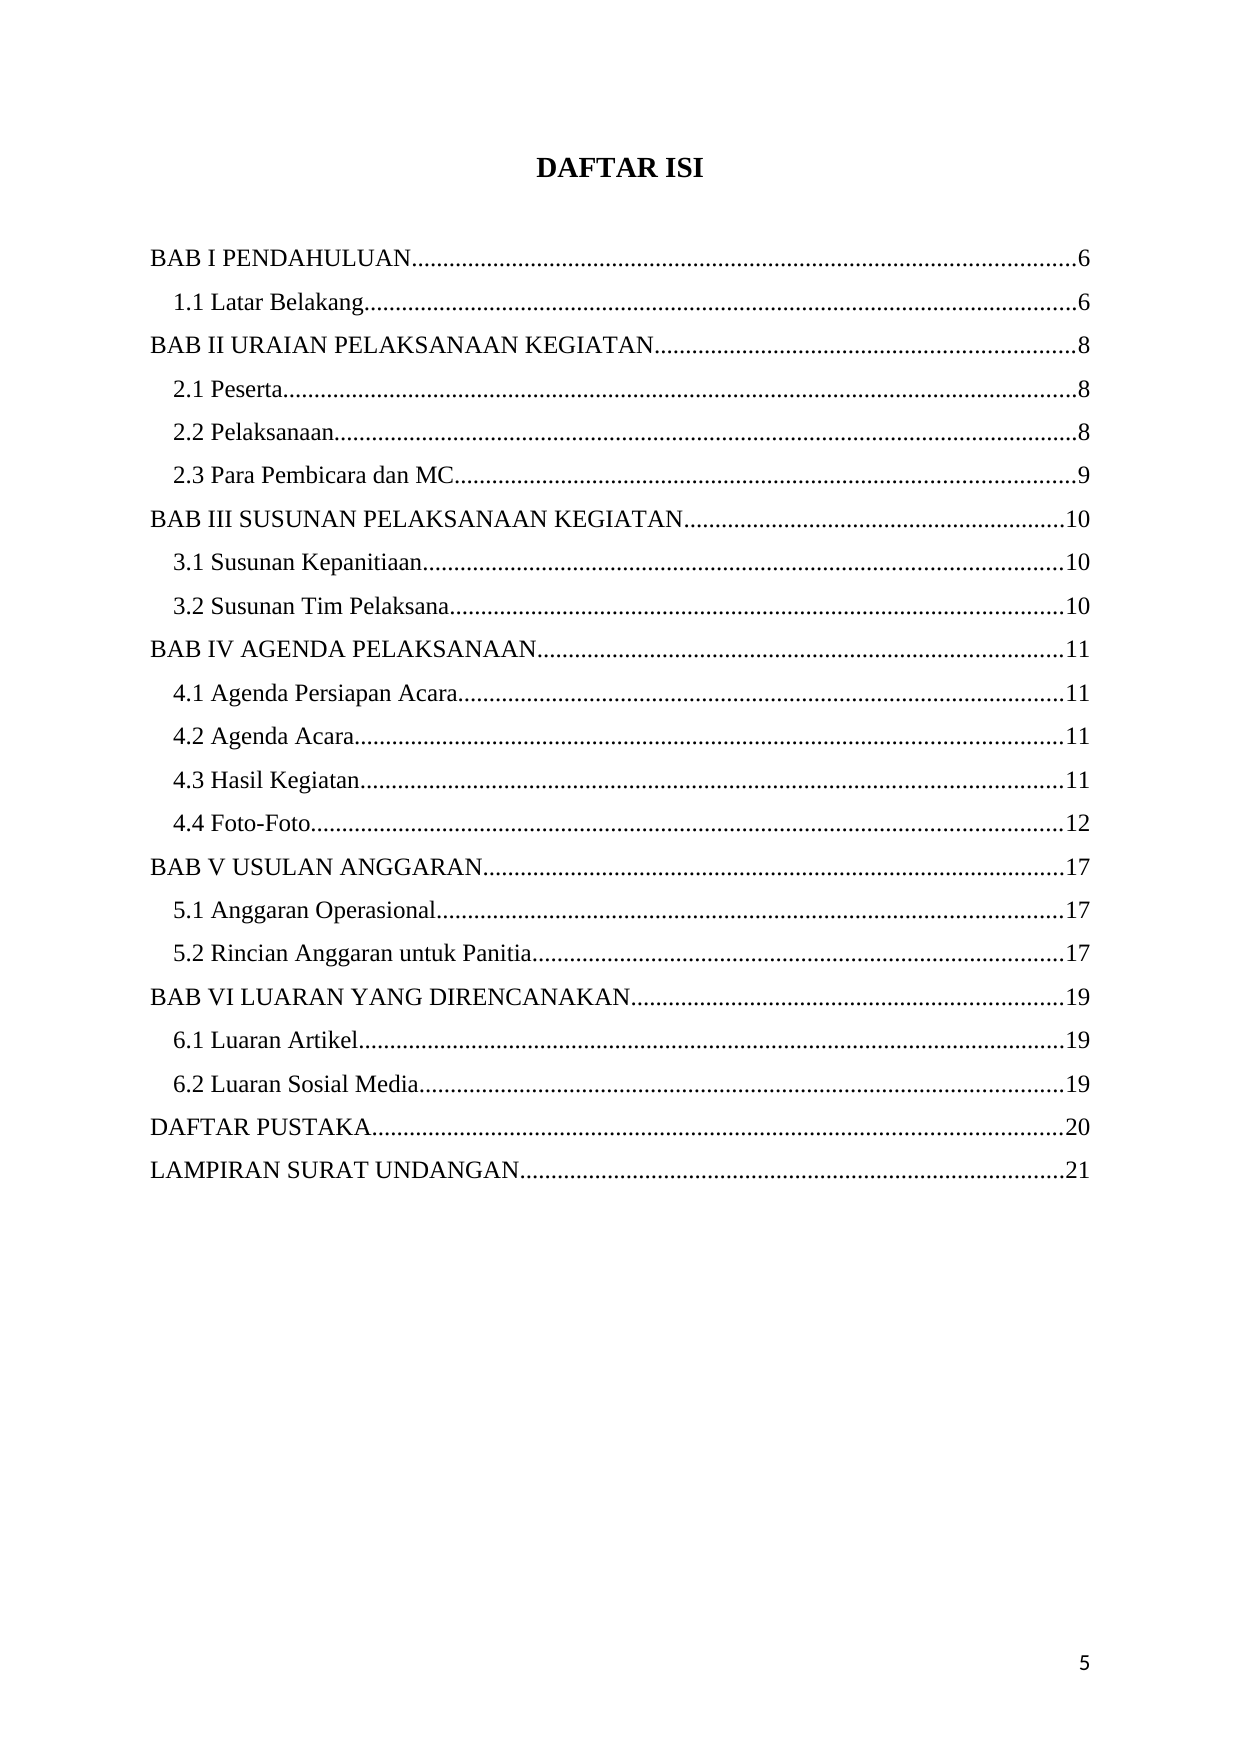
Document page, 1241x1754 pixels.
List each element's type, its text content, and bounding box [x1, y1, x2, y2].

text 4.4 Foto-Foto 12 [173, 808, 1090, 837]
text BAB V USULAN ANGGARAN 17 [150, 852, 1090, 880]
text 6.1 Luaran Artikel 19 [173, 1025, 1090, 1054]
text BAB I PENDAHULUAN 6 [150, 243, 1090, 272]
text BAB III SUSUNAN PELAKSANAAN KEGIATAN 10 [150, 504, 1090, 533]
text BAB IV AGENDA PELAKSANAAN 11 [150, 634, 1090, 663]
text 4.1 Agenda Persiapan Acara 11 [173, 678, 1090, 707]
text 2.3 Para Pembicara dan MC 9 [173, 461, 1090, 489]
text BAB II URAIAN PELAKSANAAN KEGIATAN 8 [150, 330, 1090, 359]
text 1.1 Latar Belakang 6 [173, 287, 1090, 316]
text 5.1 Anggaran Operasional 17 [173, 895, 1090, 924]
text 2.2 Pelaksanaan 8 [173, 417, 1090, 446]
text DAFTAR PUSTAKA 20 [150, 1112, 1090, 1141]
text LAMPIRAN SURAT UNDANGAN 21 [150, 1156, 1090, 1184]
text 2.1 Peserta 8 [173, 374, 1090, 402]
text BAB VI LUARAN YANG DIRENCANAKAN 19 [150, 982, 1090, 1011]
text 3.1 Susunan Kepanitiaan 10 [173, 547, 1090, 576]
text 6.2 Luaran Sosial Media 19 [173, 1069, 1090, 1097]
text 3.2 Susunan Tim Pelaksana 10 [173, 591, 1090, 620]
text DAFTAR ISI [150, 150, 1090, 183]
text 4.2 Agenda Acara 11 [173, 721, 1090, 750]
text 5.2 Rincian Anggaran untuk Panitia 17 [173, 938, 1090, 967]
text 4.3 Hasil Kegiatan 11 [173, 765, 1090, 793]
